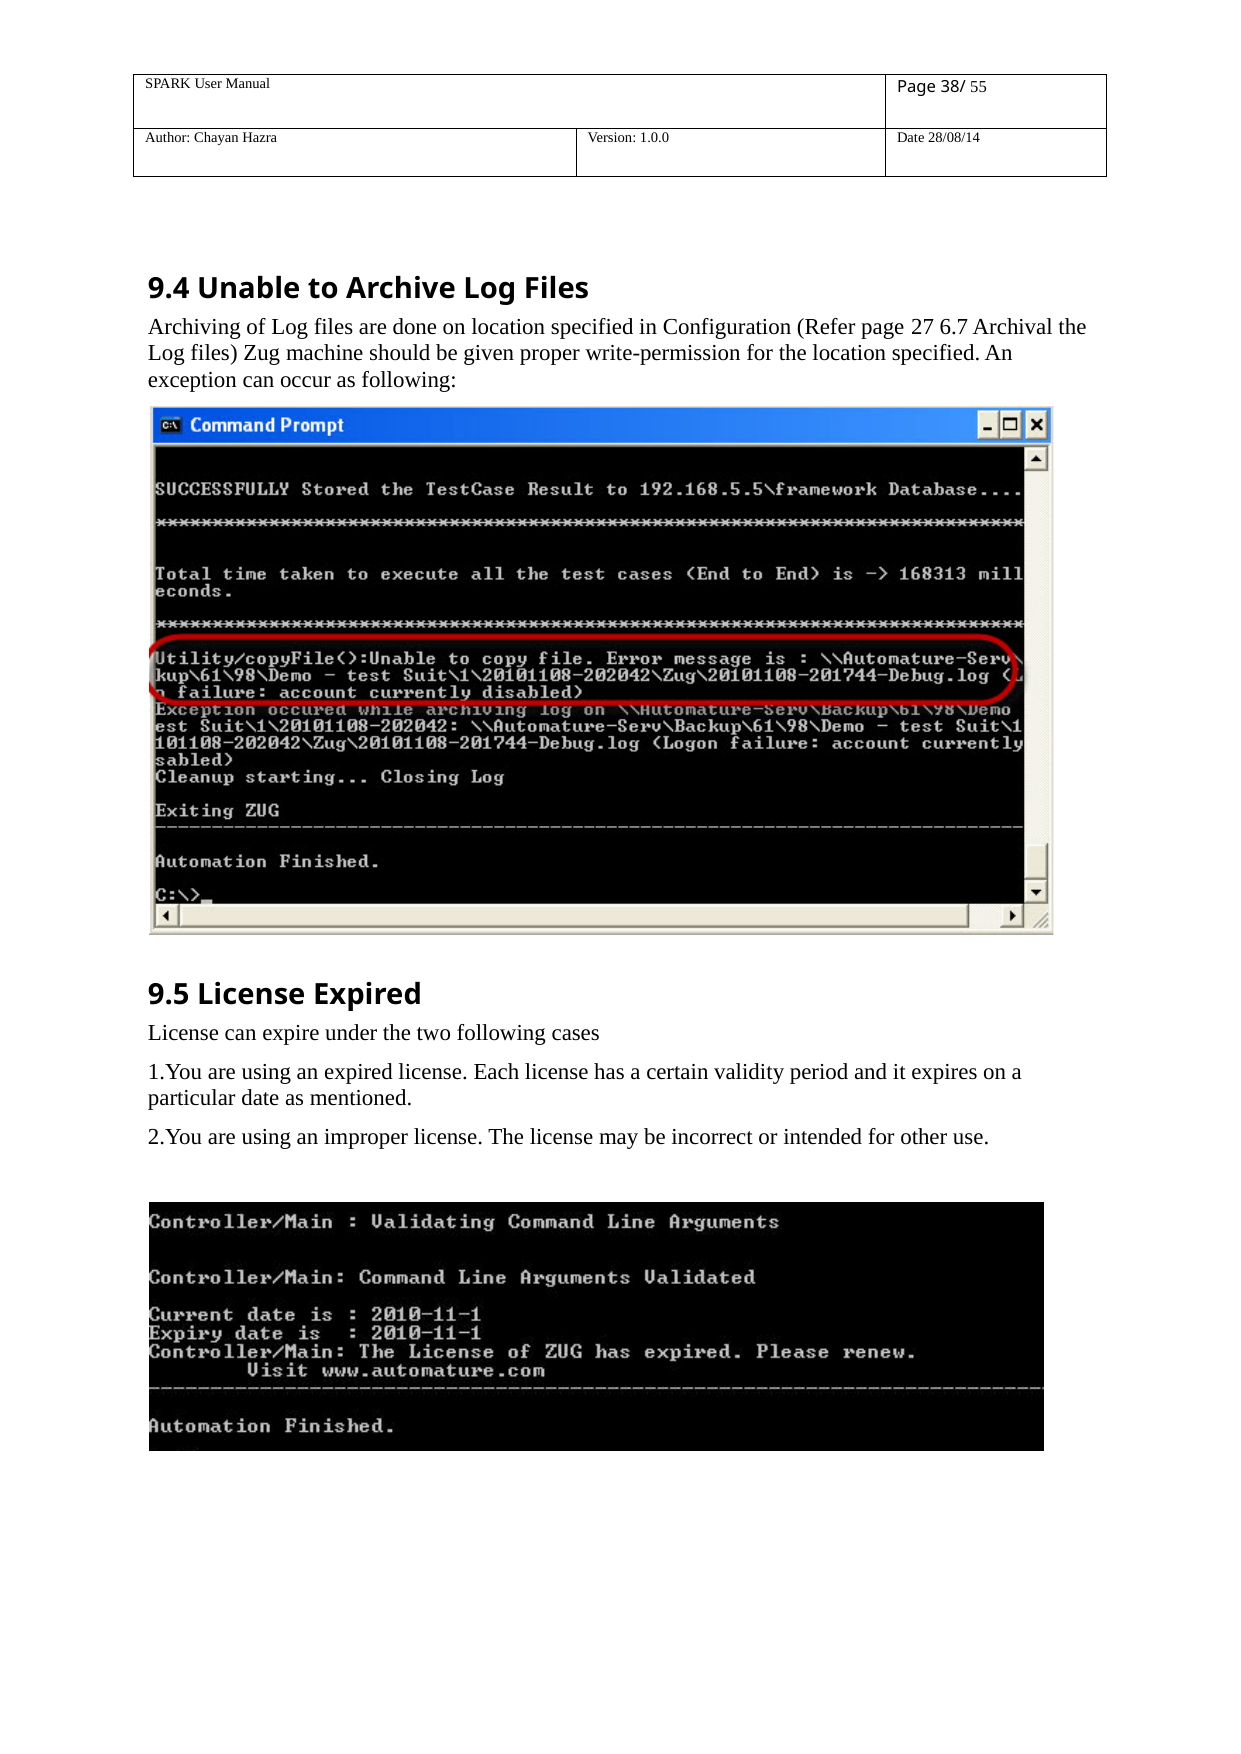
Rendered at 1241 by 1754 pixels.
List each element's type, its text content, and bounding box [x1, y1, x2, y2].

text License can expire under the two following cases [148, 1019, 1092, 1046]
subtitle 9.5 License Expired [148, 973, 1092, 1013]
list You are using an improper license. The license may be incorrect or intended for other use. [148, 1123, 1092, 1150]
list You are using an expired license. Each license has a certain validity period and it expires on a particular date as mentioned. [148, 1058, 1092, 1111]
picture [149, 406, 1054, 935]
text Archiving of Log files are done on location specified in Configuration (Refer page 25 6.7 Archival the Log files) Zug machine should be given proper write-permission for the location specified. An exception can occur as following: [148, 313, 1092, 392]
subtitle 9.4 Unable to Archive Log Files [148, 267, 1092, 307]
